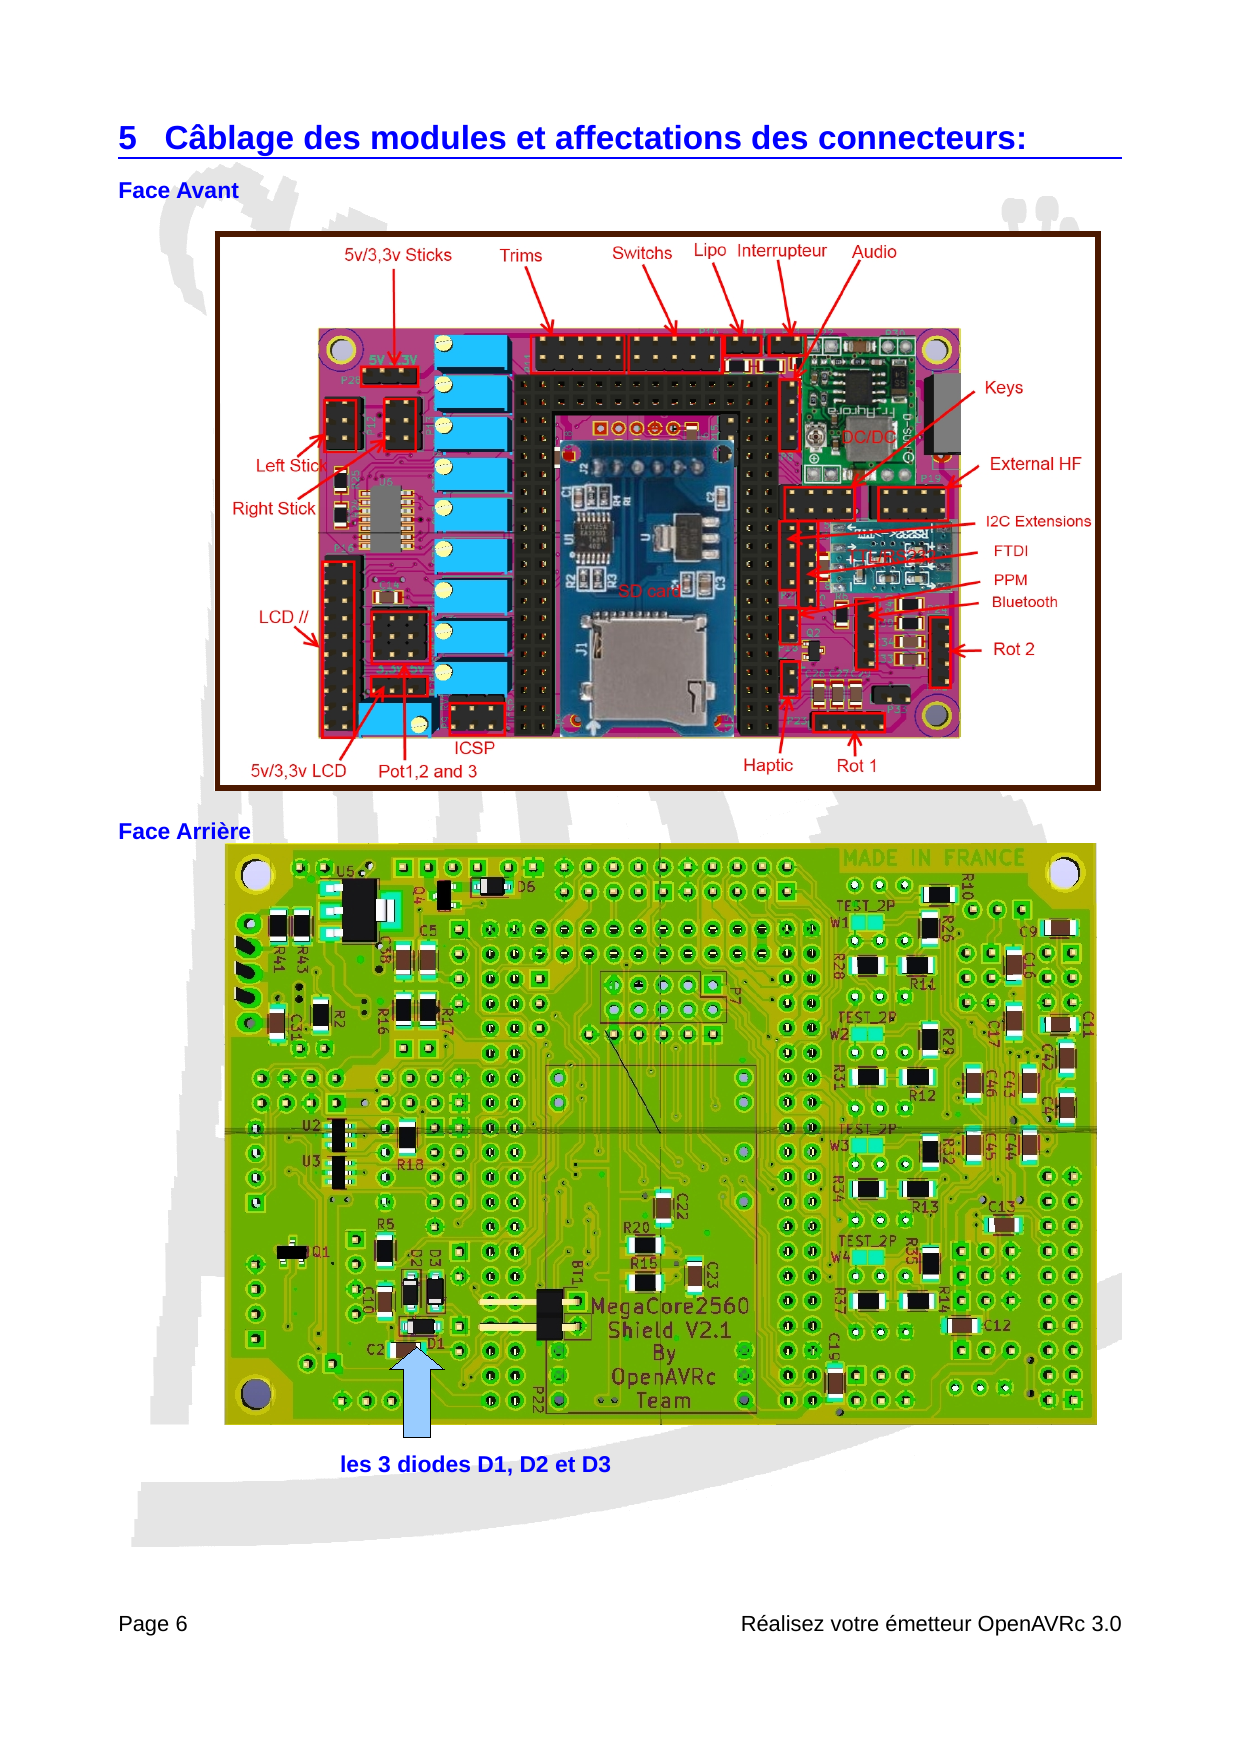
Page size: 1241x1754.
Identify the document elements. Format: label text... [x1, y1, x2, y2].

picture [220, 237, 1095, 785]
text les 3 diodes D1, D2 et D3 [118, 1451, 1122, 1477]
picture [224, 843, 1097, 1425]
text Face Arrière [118, 818, 1122, 844]
text Face Avant [118, 177, 1122, 204]
subtitle 5 Câblage des modules et affectations des connecteurs: [118, 118, 1122, 157]
